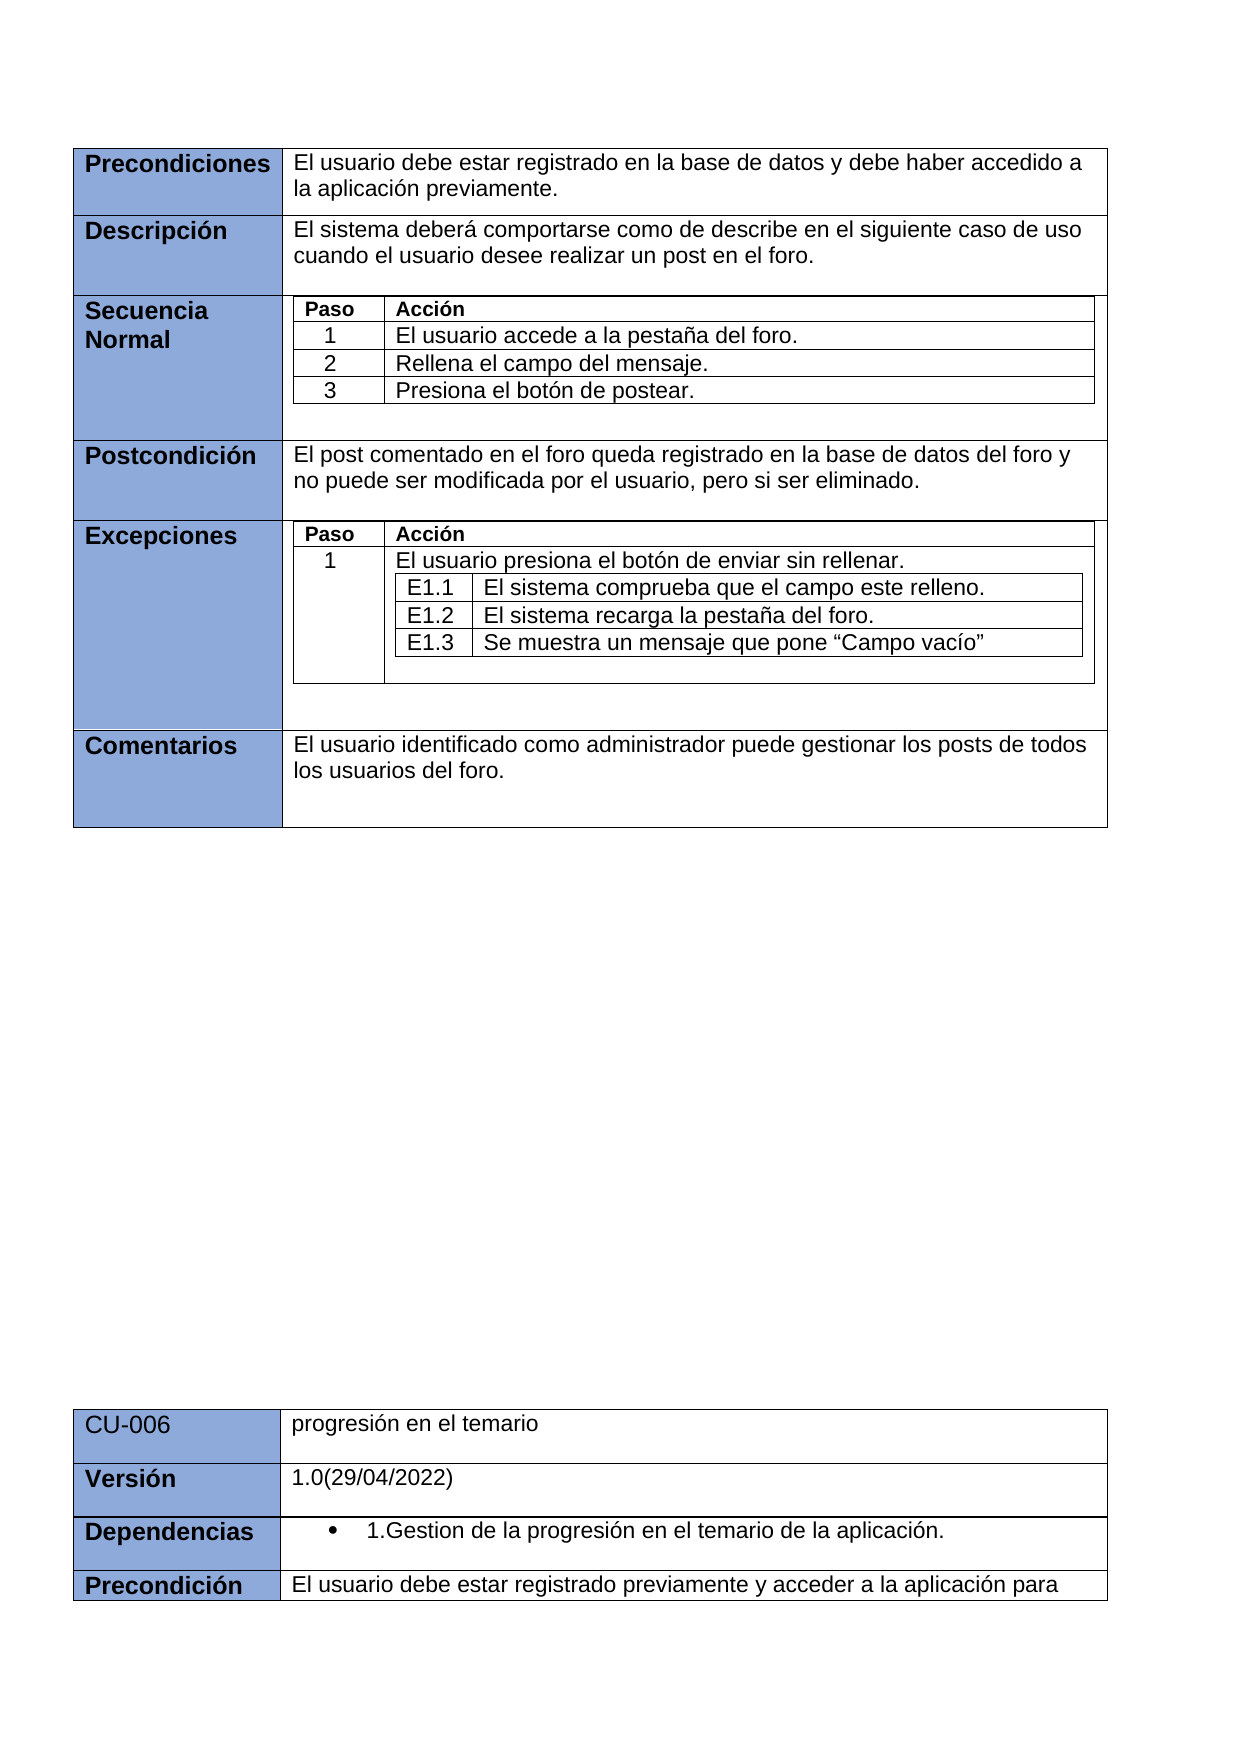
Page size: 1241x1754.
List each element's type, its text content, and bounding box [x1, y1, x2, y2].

table_header progresión en el temario [281, 1410, 1107, 1463]
table_cell E1.2 [396, 602, 472, 628]
table_cell El sistema deberá comportarse como de describe en el siguiente caso de uso cuando el usuario desee realizar un post en el foro. [283, 216, 1107, 295]
table_cell E1.3 [396, 629, 472, 656]
table_cell 1 [294, 322, 384, 348]
table_cell Postcondición [74, 441, 282, 520]
table_cell 2 [294, 350, 384, 376]
table_cell Secuencia Normal [74, 296, 282, 440]
table_cell [283, 296, 1107, 440]
table_header Paso [294, 522, 384, 546]
table_header El sistema comprueba que el campo este relleno. [473, 574, 1082, 601]
table_cell El usuario debe estar registrado previamente y acceder a la aplicación para [281, 1571, 1107, 1600]
table_cell Dependencias [74, 1518, 280, 1570]
table_cell Descripción [74, 216, 282, 295]
table_header Acción [385, 522, 1094, 546]
table_cell El usuario accede a la pestaña del foro. [385, 322, 1094, 348]
table_cell Se muestra un mensaje que pone “Campo vacío” [473, 629, 1082, 656]
table_cell 1.Gestion de la progresión en el temario de la aplicación. [281, 1518, 1107, 1570]
table_cell El sistema recarga la pestaña del foro. [473, 602, 1082, 628]
table_cell El usuario debe estar registrado en la base de datos y debe haber accedido a la aplicación previamente. [283, 149, 1107, 215]
table_cell 3 [294, 377, 384, 403]
table_cell Presiona el botón de postear. [385, 377, 1094, 403]
table_header Acción [385, 297, 1094, 321]
table_cell Excepciones [74, 521, 282, 729]
table_header CU-006 [74, 1410, 280, 1463]
table_cell El usuario identificado como administrador puede gestionar los posts de todos los usuarios del foro. [283, 731, 1107, 827]
table_cell Precondiciones [74, 149, 282, 215]
table_cell Versión [74, 1464, 280, 1516]
table_cell Comentarios [74, 731, 282, 827]
table_cell [283, 521, 1107, 729]
table_cell El post comentado en el foro queda registrado en la base de datos del foro y no puede ser modificada por el usuario, pero si ser eliminado. [283, 441, 1107, 520]
table_cell Precondición [74, 1571, 280, 1600]
table_cell Rellena el campo del mensaje. [385, 350, 1094, 376]
table_header E1.1 [396, 574, 472, 601]
table_header Paso [294, 297, 384, 321]
table_cell El usuario presiona el botón de enviar sin rellenar. [385, 547, 1094, 683]
table_cell 1.0(29/04/2022) [281, 1464, 1107, 1516]
table_cell 1 [294, 547, 384, 683]
